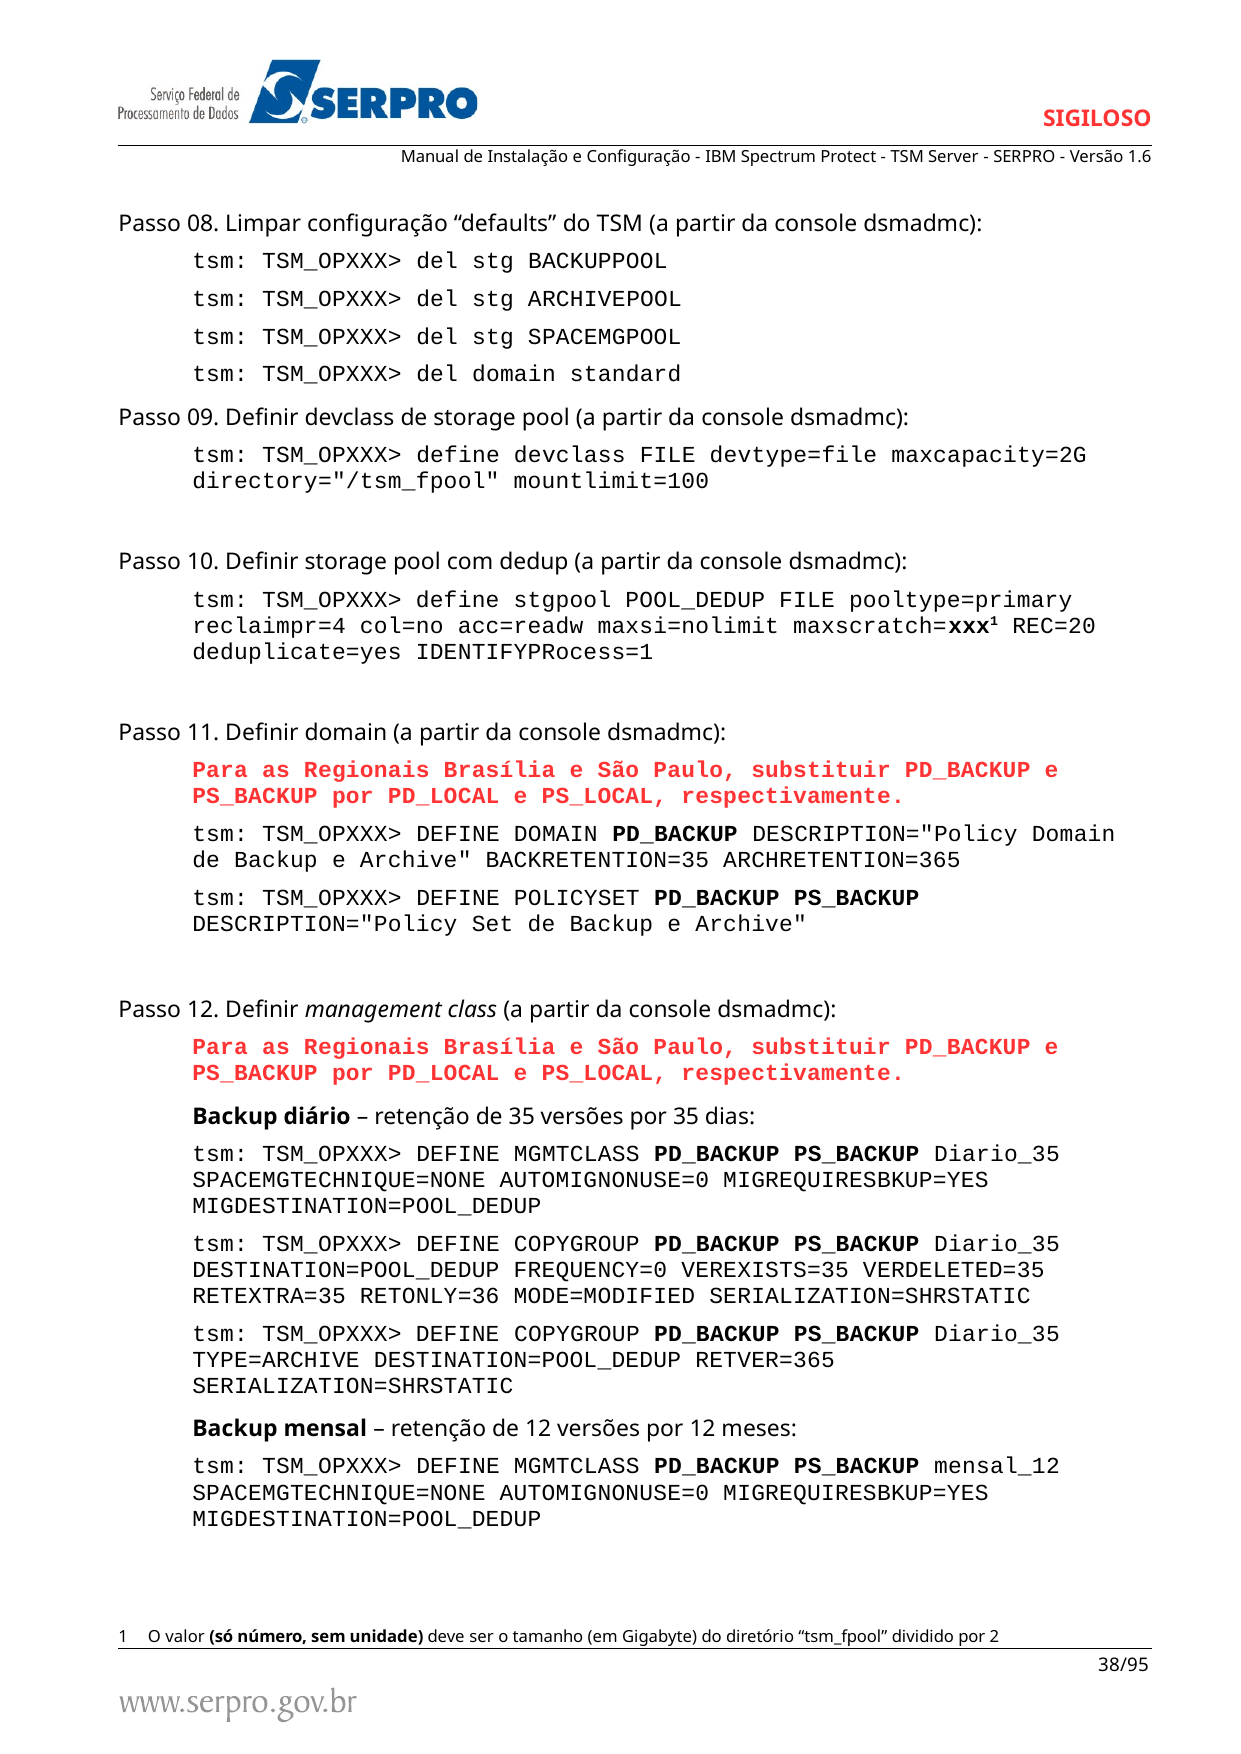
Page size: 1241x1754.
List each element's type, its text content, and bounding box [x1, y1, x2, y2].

text tsm: TSM_OPXXX> del stg SPACEMGPOOL [192, 325, 1152, 351]
text Para as Regionais Brasília e São Paulo, substituir PD_BACKUP e PS_BACKUP por PD_LOCAL e PS_LOCAL, respectivamente. [192, 1036, 1152, 1088]
text Passo 10. Definir storage pool com dedup (a partir da console dsmadmc): [118, 545, 1152, 576]
picture [118, 59, 478, 124]
text O valor (só número, sem unidade) deve ser o tamanho (em Gigabyte) do diretório “tsm_fpool” dividido por 2 [118, 1625, 1152, 1648]
text tsm: TSM_OPXXX> DEFINE DOMAIN PD_BACKUP DESCRIPTION="Policy Domain de Backup e Archive" BACKRETENTION=35 ARCHRETENTION=365 [192, 822, 1152, 874]
text Passo 11. Definir domain (a partir da console dsmadmc): [118, 716, 1152, 747]
text Passo 09. Definir devclass de storage pool (a partir da console dsmadmc): [118, 401, 1152, 432]
text Backup mensal – retenção de 12 versões por 12 meses: [192, 1412, 1152, 1443]
text tsm: TSM_OPXXX> del stg BACKUPPOOL [192, 249, 1152, 276]
text tsm: TSM_OPXXX> DEFINE MGMTCLASS PD_BACKUP PS_BACKUP mensal_12 SPACEMGTECHNIQUE=NONE AUTOMIGNONUSE=0 MIGREQUIRESBKUP=YES MIGDESTINATION=POOL_DEDUP [192, 1455, 1152, 1533]
text tsm: TSM_OPXXX> DEFINE COPYGROUP PD_BACKUP PS_BACKUP Diario_35 DESTINATION=POOL_DEDUP FREQUENCY=0 VEREXISTS=35 VERDELETED=35 RETEXTRA=35 RETONLY=36 MODE=MODIFIED SERIALIZATION=SHRSTATIC [192, 1232, 1152, 1310]
text tsm: TSM_OPXXX> del domain standard [192, 363, 1152, 389]
text tsm: TSM_OPXXX> del stg ARCHIVEPOOL [192, 287, 1152, 313]
text Passo 08. Limpar configuração “defaults” do TSM (a partir da console dsmadmc): [118, 207, 1152, 238]
text tsm: TSM_OPXXX> DEFINE COPYGROUP PD_BACKUP PS_BACKUP Diario_35 TYPE=ARCHIVE DESTINATION=POOL_DEDUP RETVER=365 SERIALIZATION=SHRSTATIC [192, 1322, 1152, 1400]
text tsm: TSM_OPXXX> DEFINE POLICYSET PD_BACKUP PS_BACKUP DESCRIPTION="Policy Set de Backup e Archive" [192, 886, 1152, 938]
text tsm: TSM_OPXXX> define devclass FILE devtype=file maxcapacity=2G directory="/tsm_fpool" mountlimit=100 [192, 443, 1152, 496]
text Backup diário – retenção de 35 versões por 35 dias: [192, 1099, 1152, 1131]
text Passo 12. Definir management class (a partir da console dsmadmc): [118, 993, 1152, 1024]
text tsm: TSM_OPXXX> define stgpool POOL_DEDUP FILE pooltype=primary reclaimpr=4 col=no acc=readw maxsi=nolimit maxscratch=xxx REC=20 deduplicate=yes IDENTIFYPRocess=1 [192, 588, 1152, 666]
text Para as Regionais Brasília e São Paulo, substituir PD_BACKUP e PS_BACKUP por PD_LOCAL e PS_LOCAL, respectivamente. [192, 758, 1152, 811]
text tsm: TSM_OPXXX> DEFINE MGMTCLASS PD_BACKUP PS_BACKUP Diario_35 SPACEMGTECHNIQUE=NONE AUTOMIGNONUSE=0 MIGREQUIRESBKUP=YES MIGDESTINATION=POOL_DEDUP [192, 1142, 1152, 1221]
